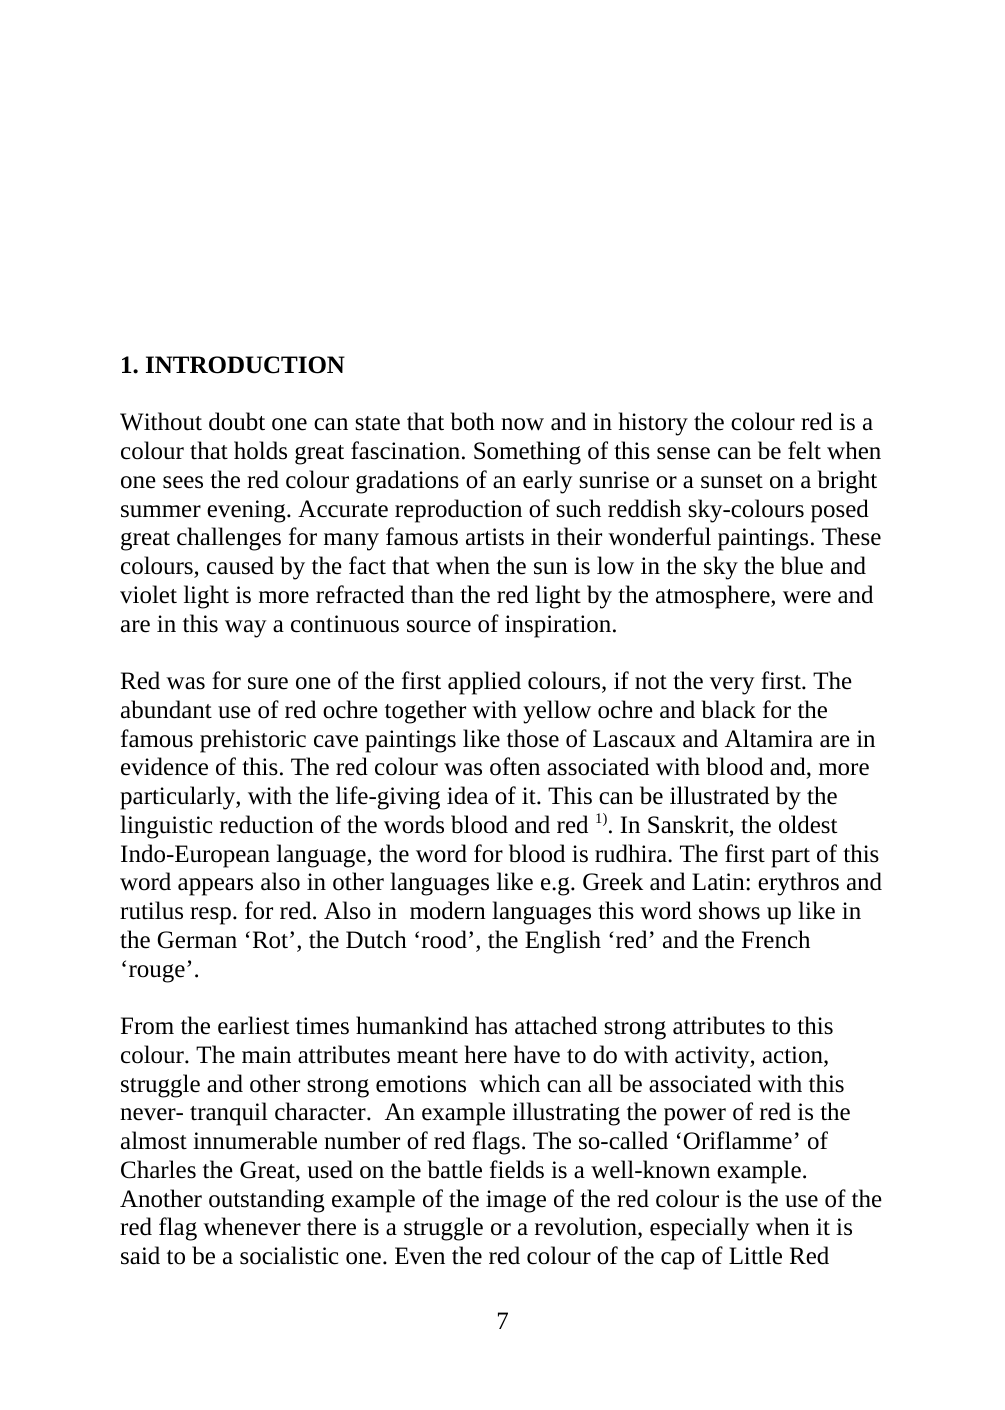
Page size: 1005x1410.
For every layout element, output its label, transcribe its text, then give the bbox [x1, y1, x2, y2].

text From the earliest times humankind has attached strong attributes to this colour. The main attributes meant here have to do with activity, action, struggle and other strong emotions which can all be associated with this never- tranquil character. An example illustrating the power of red is the almost innumerable number of red flags. The so-called ‘Oriflamme’ of Charles the Great, used on the battle fields is a well-known example. Another outstanding example of the image of the red colour is the use of the red flag whenever there is a struggle or a revolution, especially when it is said to be a socialistic one. Even the red colour of the cap of Little Red [120, 1011, 885, 1270]
text 1. INTRODUCTION [120, 350, 885, 379]
text Red was for sure one of the first applied colours, if not the very first. The abundant use of red ochre together with yellow ochre and black for the famous prehistoric cave paintings like those of Lascaux and Altamira are in evidence of this. The red colour was often associated with blood and, more particularly, with the life-giving idea of it. This can be illustrated by the linguistic reduction of the words blood and red 1). In Sanskrit, the oldest Indo-European language, the word for blood is rudhira. The first part of this word appears also in other languages like e.g. Greek and Latin: erythros and rutilus resp. for red. Also in modern languages this word shows up like in the German ‘Rot’, the Dutch ‘rood’, the English ‘red’ and the French ‘rouge’. [120, 666, 885, 982]
text Without doubt one can state that both now and in history the colour red is a colour that holds great fascination. Something of this sense can be felt when one sees the red colour gradations of an early sunrise or a sunset on a bright summer evening. Accurate reproduction of such reddish sky-colours posed great challenges for many famous artists in their wonderful paintings. These colours, caused by the fact that when the sun is low in the sky the blue and violet light is more refracted than the red light by the atmosphere, were and are in this way a continuous source of inspiration. [120, 407, 885, 637]
